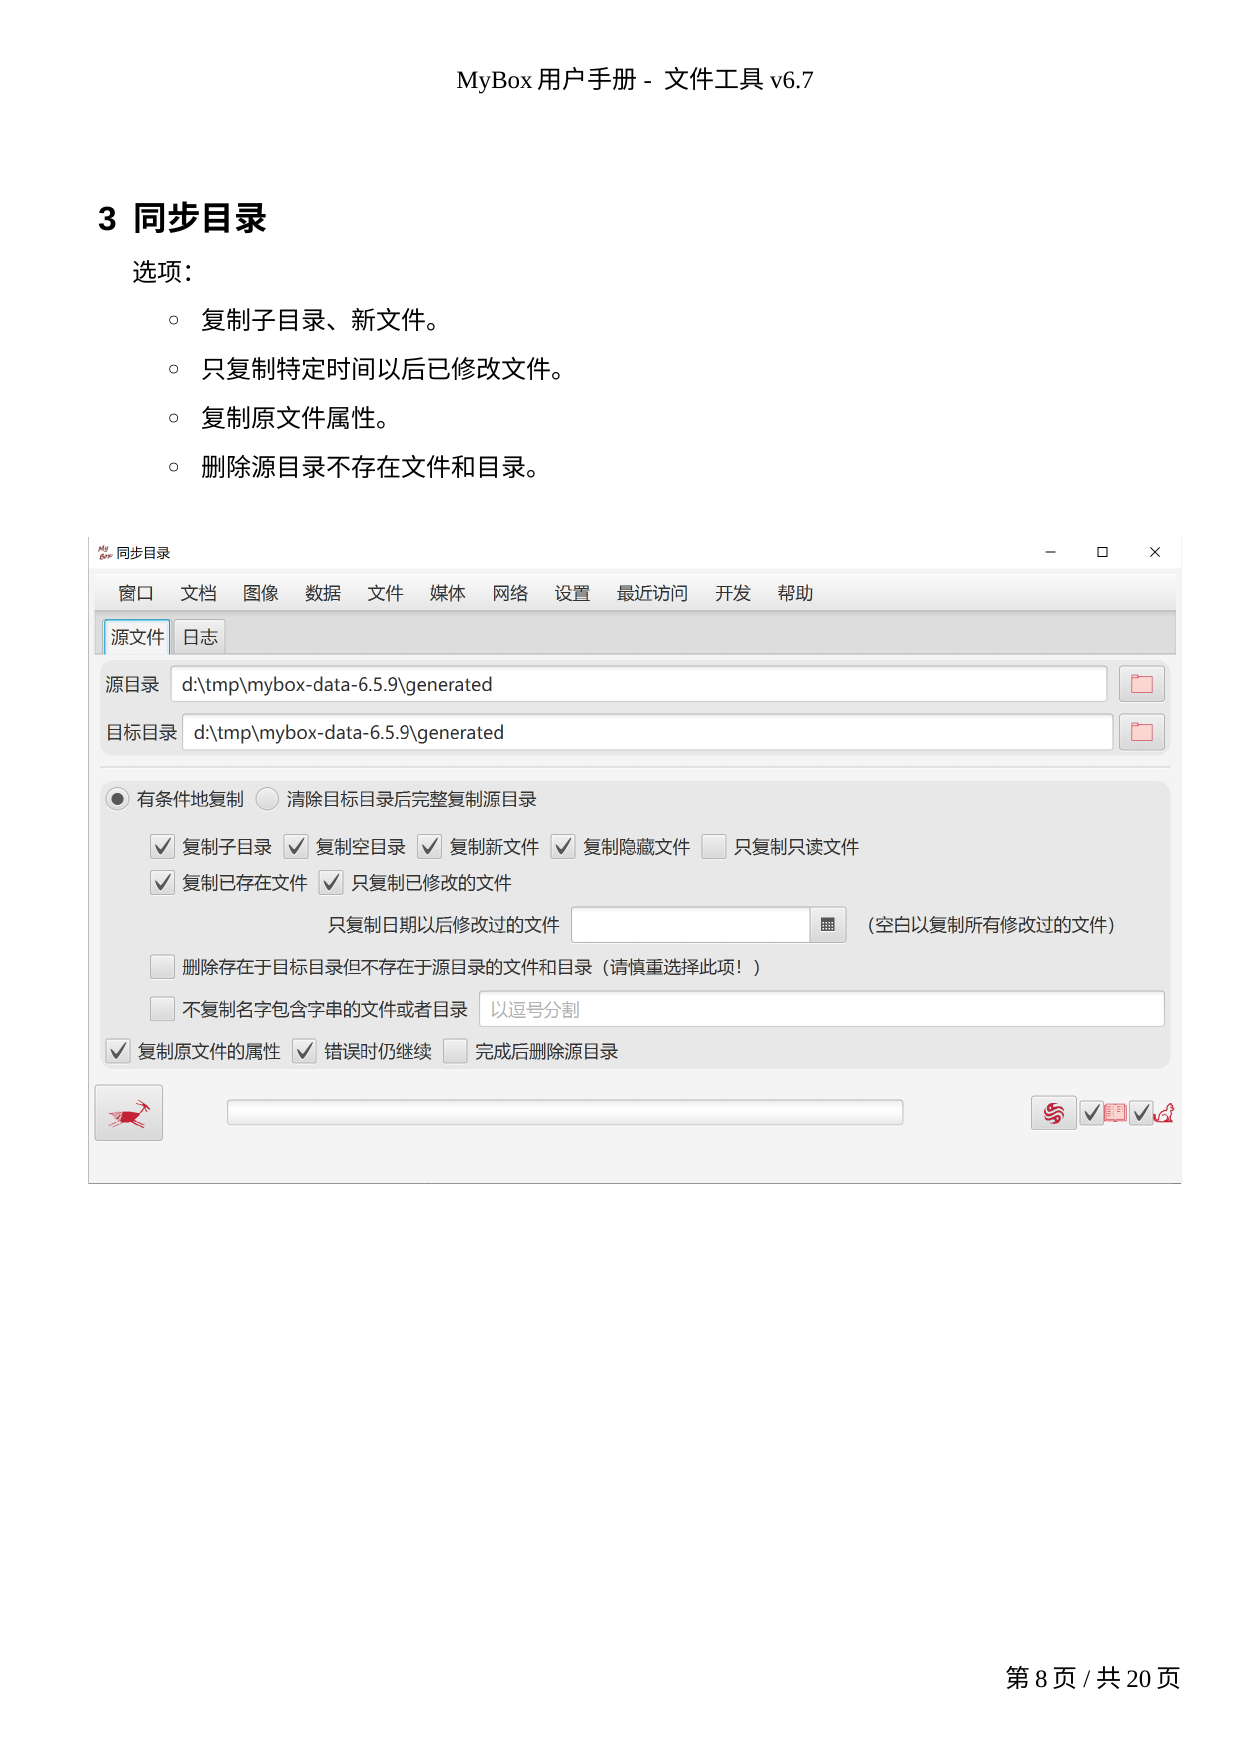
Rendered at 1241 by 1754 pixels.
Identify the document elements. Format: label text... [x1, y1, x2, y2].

list 只复制特定时间以后已修改文件。 [163, 349, 1181, 386]
text 选项： [88, 252, 1181, 288]
subtitle 同步目录 [88, 191, 1181, 239]
list 删除源目录不存在文件和目录。 [163, 447, 1181, 483]
list 复制子目录、新文件。 [163, 301, 1181, 337]
list 复制原文件属性。 [163, 398, 1181, 434]
picture [88, 537, 1182, 1184]
